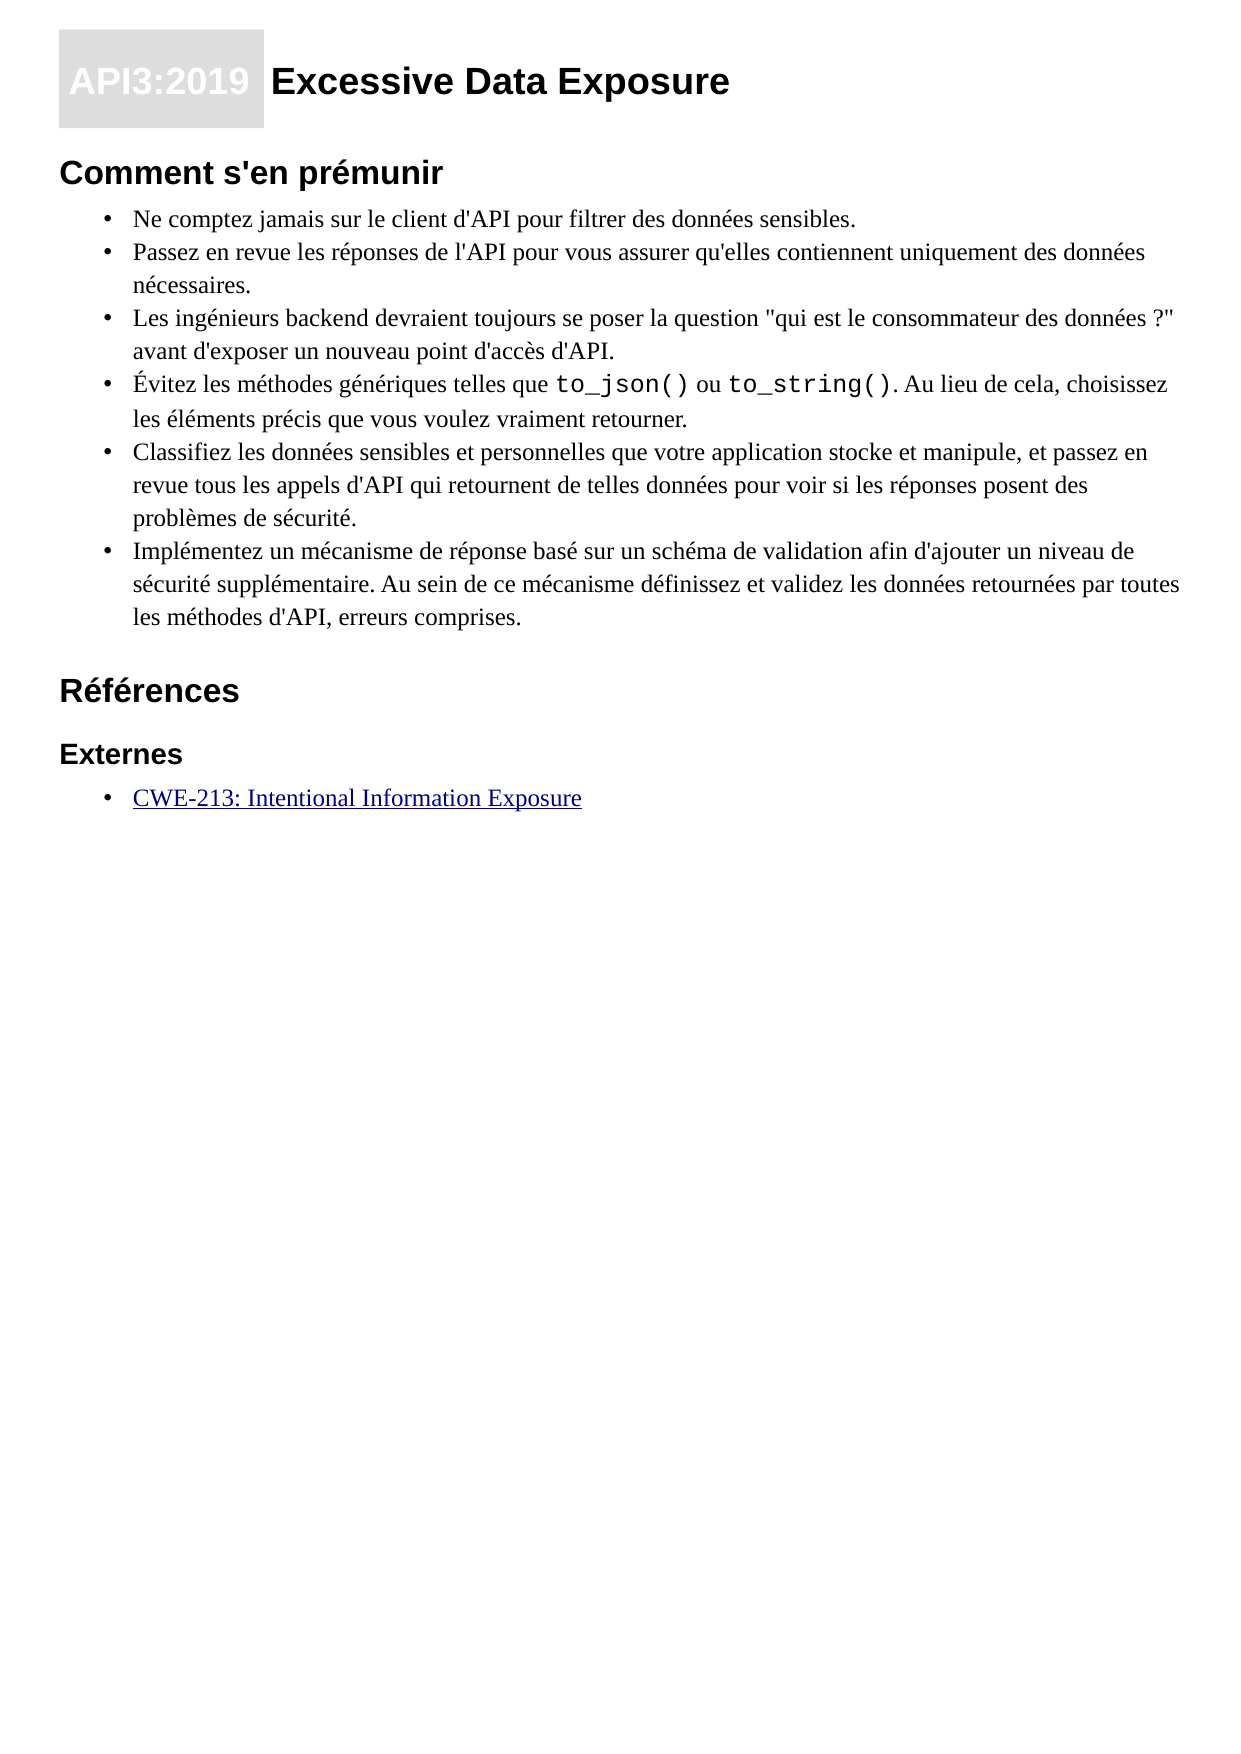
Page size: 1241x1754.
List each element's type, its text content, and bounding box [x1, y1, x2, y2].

subtitle Externes [59, 737, 1181, 770]
list Implémentez un mécanisme de réponse basé sur un schéma de validation afin d'ajouter un niveau de sécurité supplémentaire. Au sein de ce mécanisme définissez et validez les données retournées par toutes les méthodes d'API, erreurs comprises. [103, 536, 1181, 631]
list Classifiez les données sensibles et personnelles que votre application stocke et manipule, et passez en revue tous les appels d'API qui retournent de telles données pour voir si les réponses posent des problèmes de sécurité. [103, 437, 1181, 532]
list Passez en revue les réponses de l'API pour vous assurer qu'elles contiennent uniquement des données nécessaires. [103, 237, 1181, 299]
list Évitez les méthodes génériques telles que to_json() ou to_string(). Au lieu de cela, choisissez les éléments précis que vous voulez vraiment retourner. [103, 369, 1181, 433]
subtitle Références [59, 671, 1181, 709]
list Ne comptez jamais sur le client d'API pour filtrer des données sensibles. [103, 204, 1181, 233]
list Les ingénieurs backend devraient toujours se poser la question "qui est le consommateur des données ?" avant d'exposer un nouveau point d'accès d'API. [103, 303, 1181, 365]
subtitle Comment s'en prémunir [59, 153, 1181, 192]
list CWE-213: Intentional Information Exposure [103, 783, 1181, 812]
